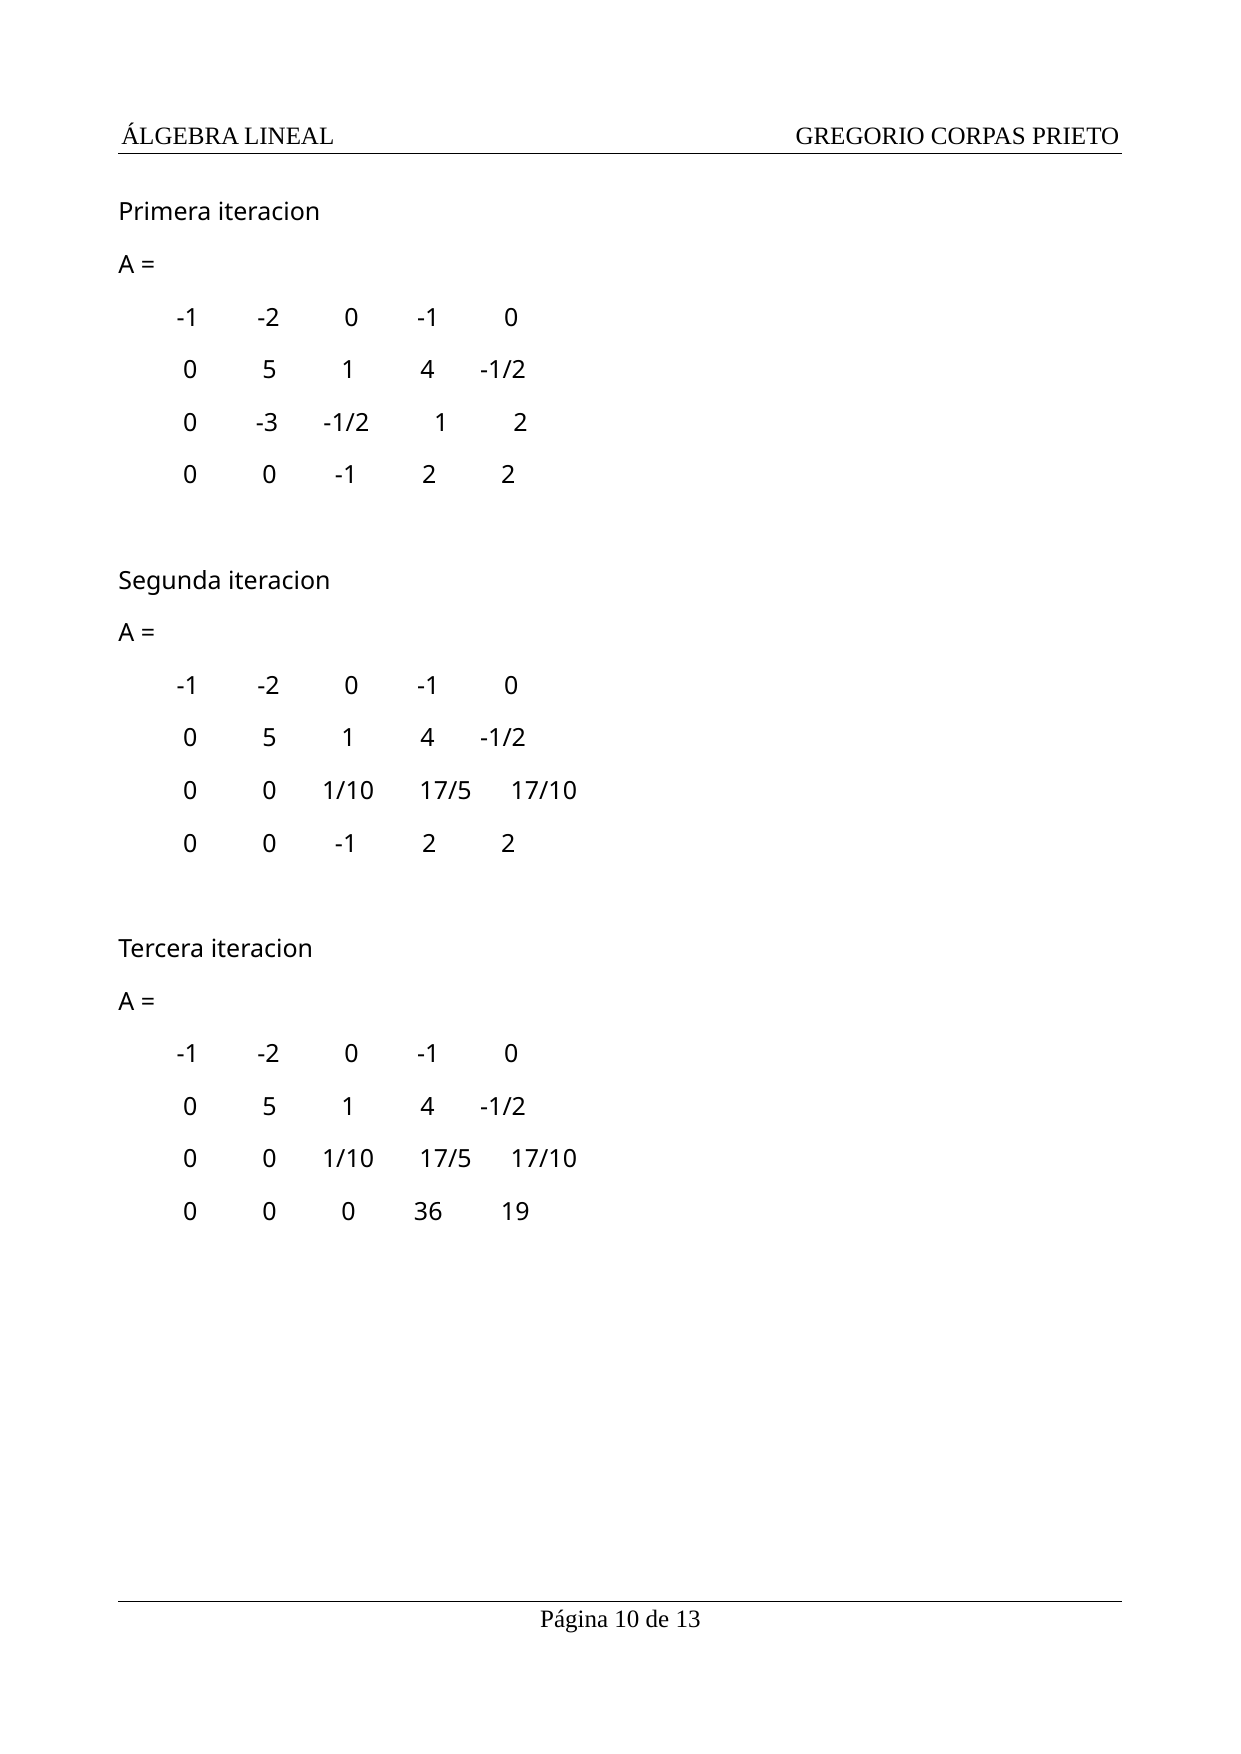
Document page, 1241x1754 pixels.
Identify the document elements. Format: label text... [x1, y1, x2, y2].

subtitle A = [118, 983, 1122, 1017]
subtitle -1 -2 0 -1 0 [118, 1036, 1122, 1070]
subtitle 0 0 -1 2 2 [118, 825, 1122, 859]
subtitle A = [118, 247, 1122, 281]
subtitle 0 0 -1 2 2 [118, 457, 1122, 491]
subtitle 0 5 1 4 -1/2 [118, 1088, 1122, 1122]
subtitle 0 -3 -1/2 1 2 [118, 404, 1122, 438]
subtitle 0 0 1/10 17/5 17/10 [118, 1141, 1122, 1175]
subtitle -1 -2 0 -1 0 [118, 667, 1122, 702]
subtitle 0 5 1 4 -1/2 [118, 720, 1122, 754]
subtitle 0 5 1 4 -1/2 [118, 352, 1122, 386]
subtitle A = [118, 615, 1122, 649]
subtitle Tercera iteracion [118, 931, 1122, 964]
subtitle Primera iteracion [118, 194, 1122, 228]
subtitle Segunda iteracion [118, 562, 1122, 596]
subtitle 0 0 0 36 19 [118, 1193, 1122, 1228]
subtitle 0 0 1/10 17/5 17/10 [118, 773, 1122, 807]
subtitle -1 -2 0 -1 0 [118, 299, 1122, 333]
